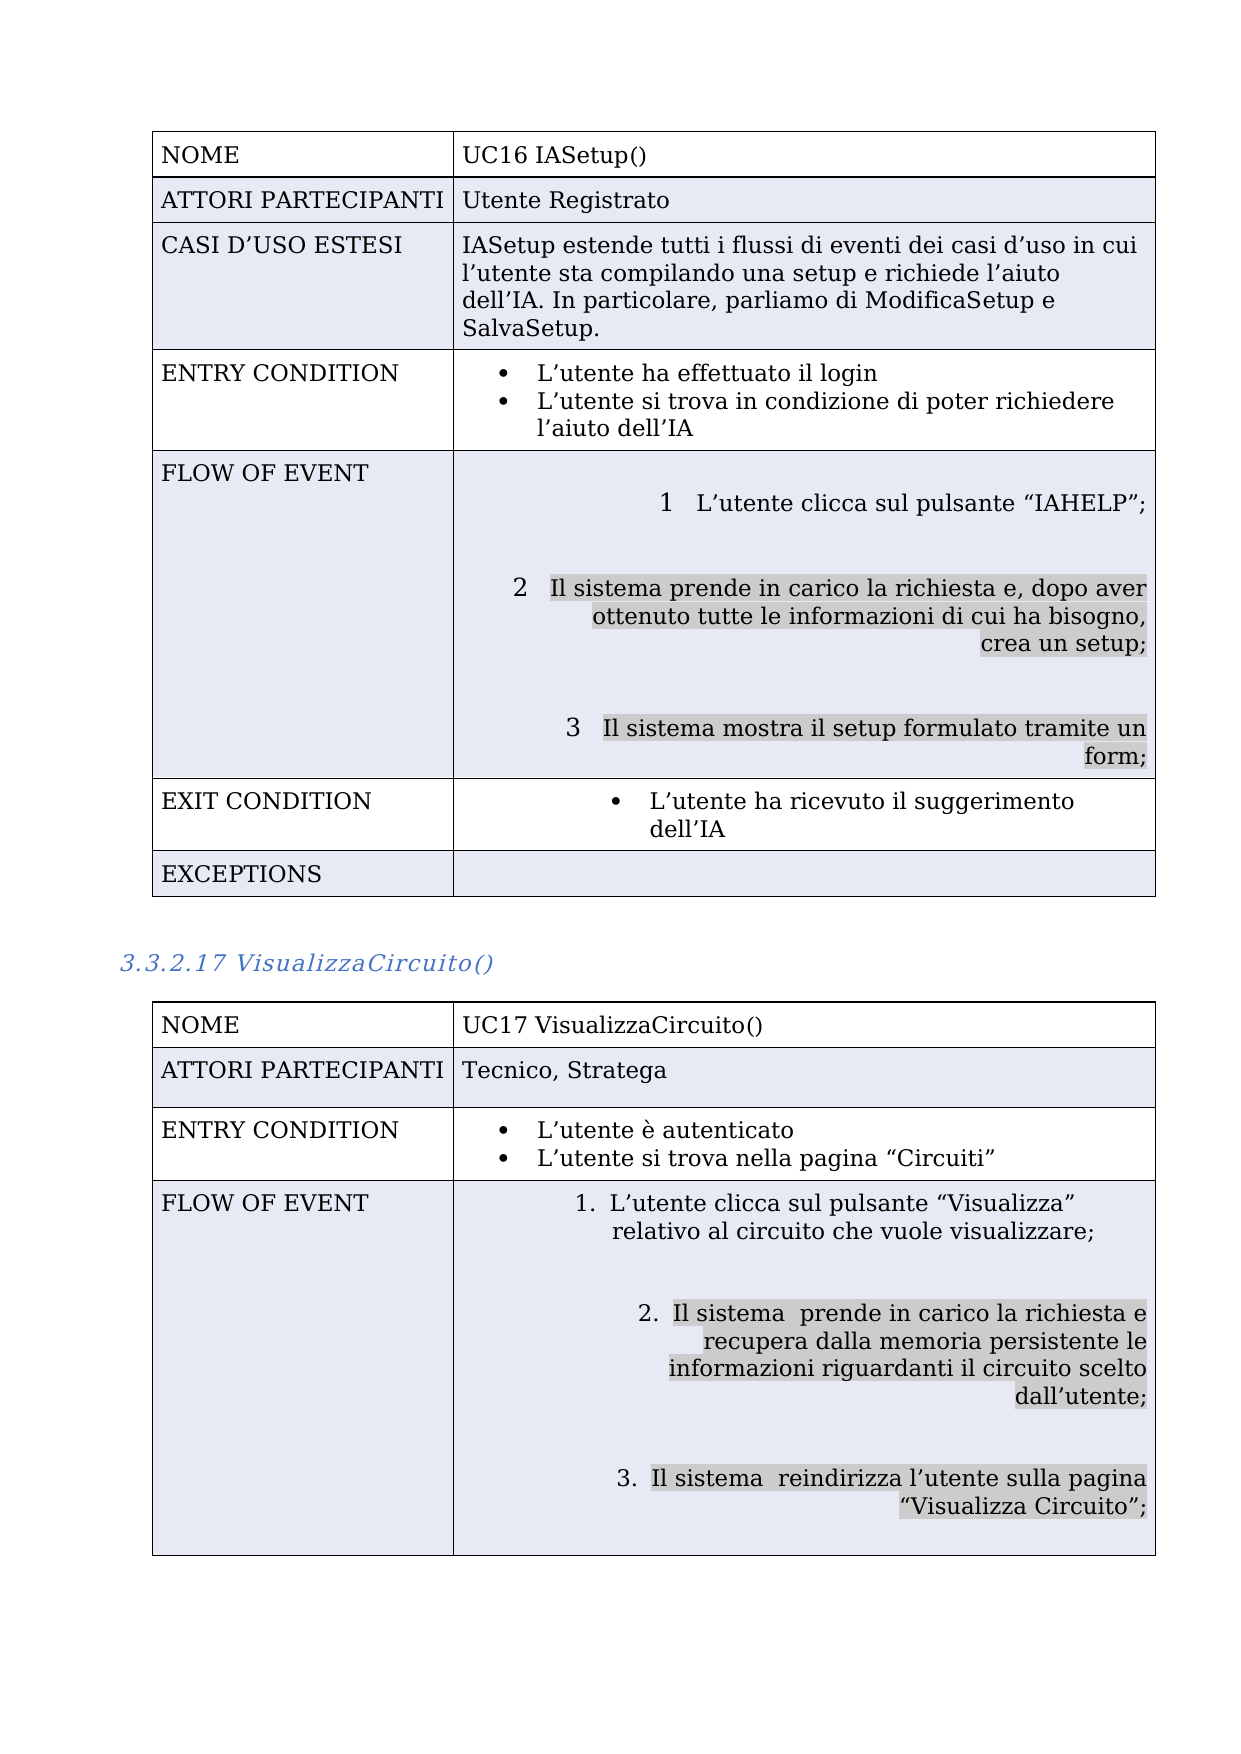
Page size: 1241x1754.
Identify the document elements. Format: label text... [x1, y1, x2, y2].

table_cell L’utente clicca sul pulsante “Visualizza” relativo al circuito che vuole visualizzare; Il sistema prende in carico la richiesta e recupera dalla memoria persistente le informazioni riguardanti il circuito scelto dall’utente; Il sistema reindirizza l’utente sulla pagina “Visualizza Circuito”; [454, 1181, 1155, 1555]
table_header NOME [153, 132, 453, 176]
table_header UC17 VisualizzaCircuito() [454, 1003, 1155, 1047]
table_cell CASI D’USO ESTESI [153, 223, 453, 349]
table_cell FLOW OF EVENT [153, 1181, 453, 1555]
table_cell IASetup estende tutti i flussi di eventi dei casi d’uso in cui l’utente sta compilando una setup e richiede l’aiuto dell’IA. In particolare, parliamo di ModificaSetup e SalvaSetup. [454, 223, 1155, 349]
table_cell [454, 851, 1155, 896]
table_cell L’utente clicca sul pulsante “IAHELP”; Il sistema prende in carico la richiesta e, dopo aver ottenuto tutte le informazioni di cui ha bisogno, crea un setup; Il sistema mostra il setup formulato tramite un form; [454, 451, 1155, 777]
table_header NOME [153, 1003, 453, 1047]
table_cell ENTRY CONDITION [153, 1108, 453, 1179]
table_cell FLOW OF EVENT [153, 451, 453, 777]
table_cell ATTORI PARTECIPANTI [153, 178, 453, 222]
table_cell EXCEPTIONS [153, 851, 453, 896]
table_cell L’utente ha effettuato il login L’utente si trova in condizione di poter richiedere l’aiuto dell’IA [454, 350, 1155, 450]
subtitle 3.3.2.17 VisualizzaCircuito() [118, 949, 1122, 976]
table_cell Tecnico, Stratega [454, 1048, 1155, 1107]
table_header UC16 IASetup() [454, 132, 1155, 176]
table_cell Utente Registrato [454, 178, 1155, 222]
table_cell L’utente è autenticato L’utente si trova nella pagina “Circuiti” [454, 1108, 1155, 1179]
table_cell L’utente ha ricevuto il suggerimento dell’IA [454, 779, 1155, 850]
table_cell EXIT CONDITION [153, 779, 453, 850]
table_cell ATTORI PARTECIPANTI [153, 1048, 453, 1107]
table_cell ENTRY CONDITION [153, 350, 453, 450]
